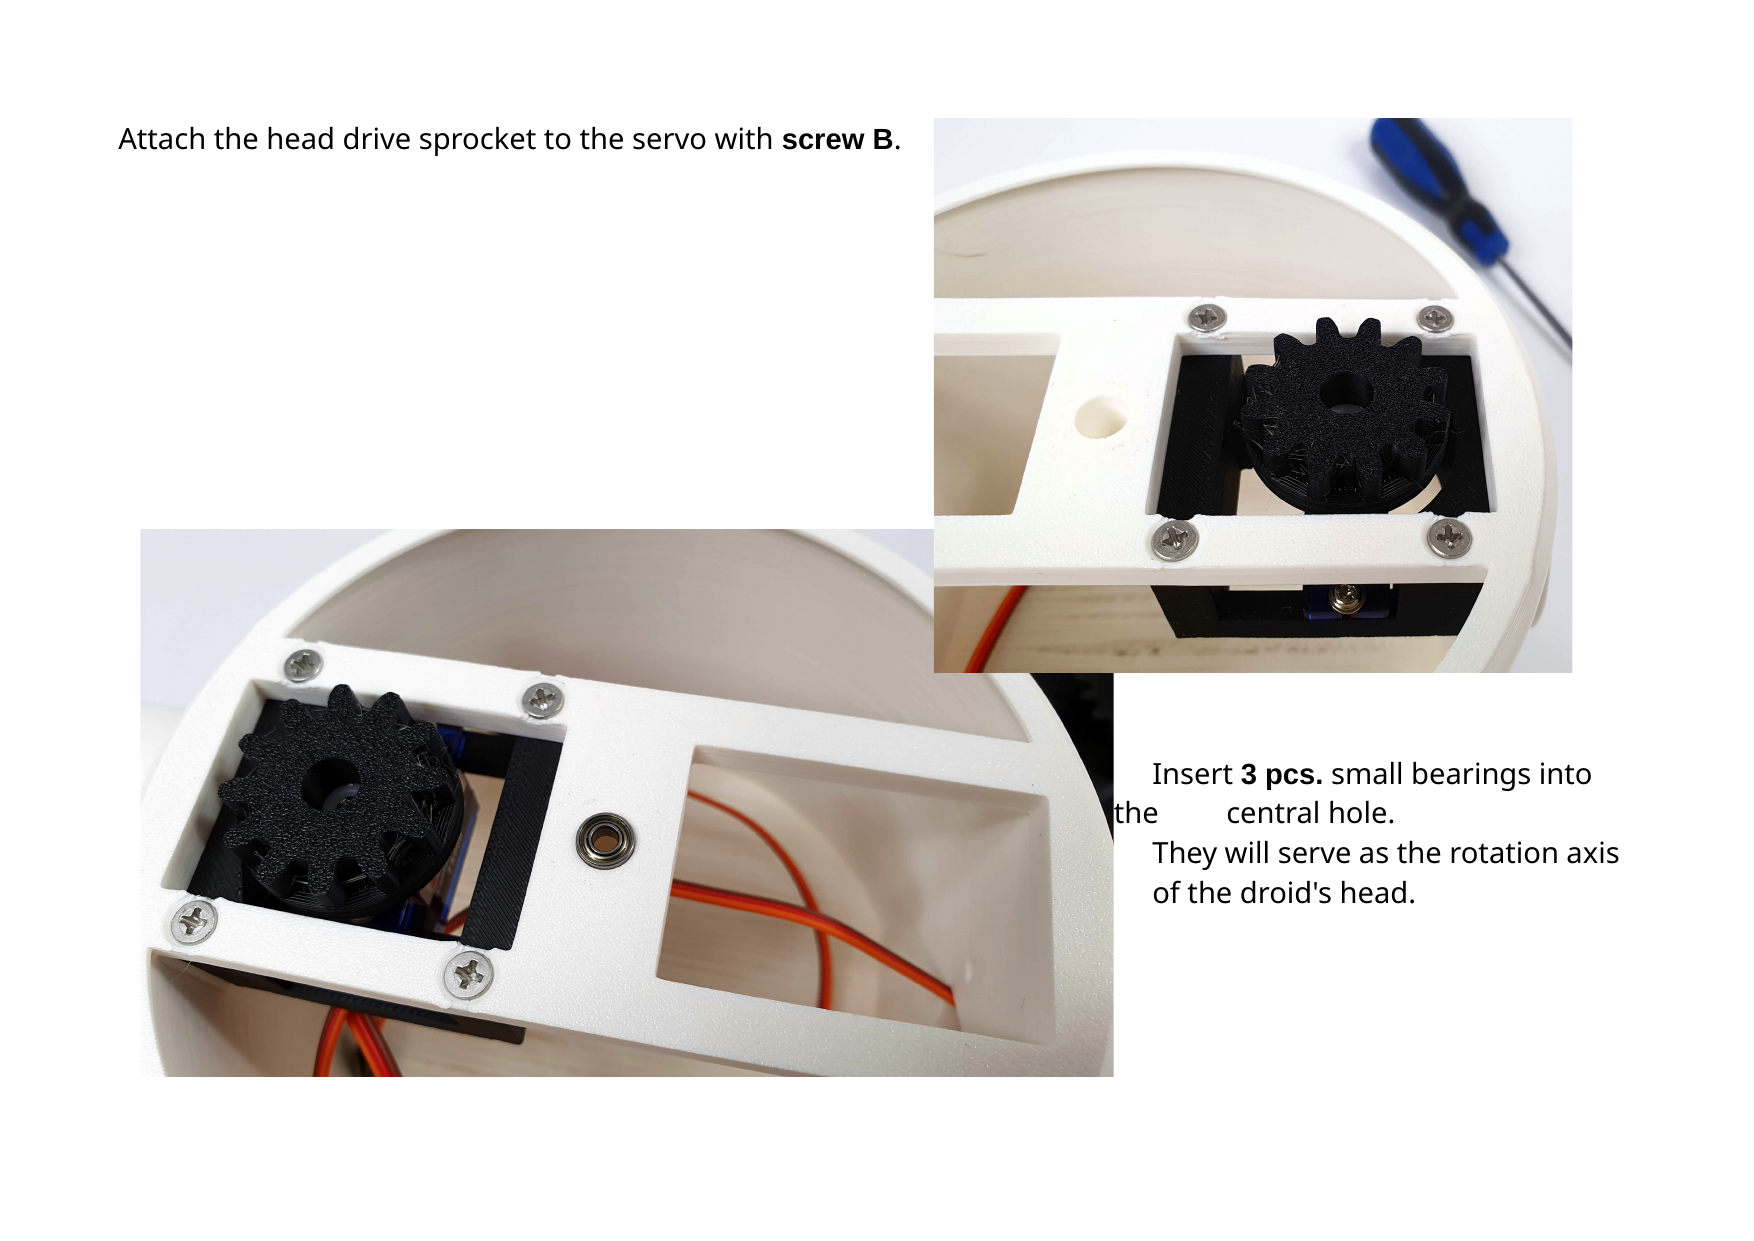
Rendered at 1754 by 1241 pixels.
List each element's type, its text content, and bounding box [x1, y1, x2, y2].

text They will serve as the rotation axis of the droid's head. [1114, 832, 1636, 912]
text [118, 753, 140, 832]
text Attach the head drive sprocket to the servo with screw B. [118, 118, 933, 158]
text Insert 3 pcs. small bearings into the central hole. [1114, 753, 1636, 832]
text [118, 832, 140, 912]
text [1573, 118, 1636, 158]
picture [140, 118, 1573, 1077]
